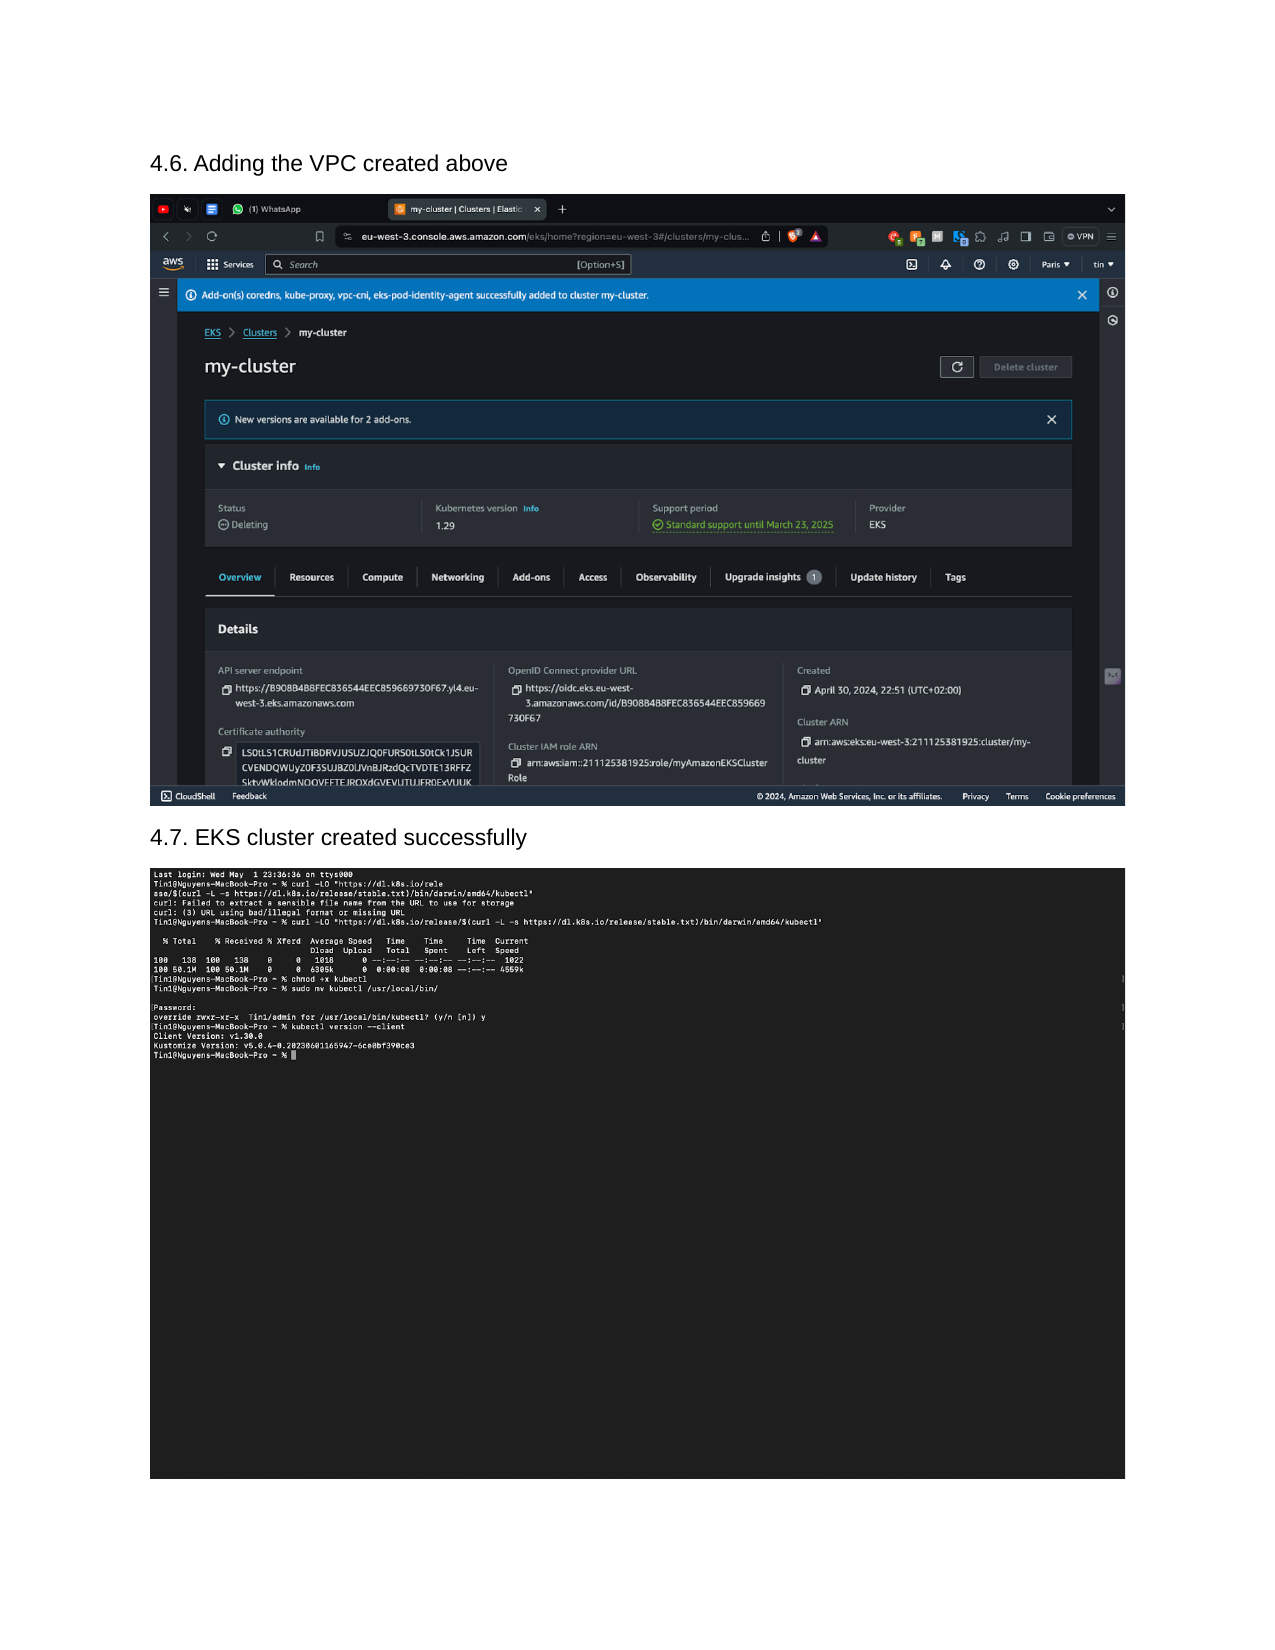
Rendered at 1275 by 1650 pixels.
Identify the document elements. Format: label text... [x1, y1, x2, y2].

text 4.6. Adding the VPC created above [150, 150, 1125, 176]
text 4.7. EKS cluster created successfully [150, 824, 1125, 850]
